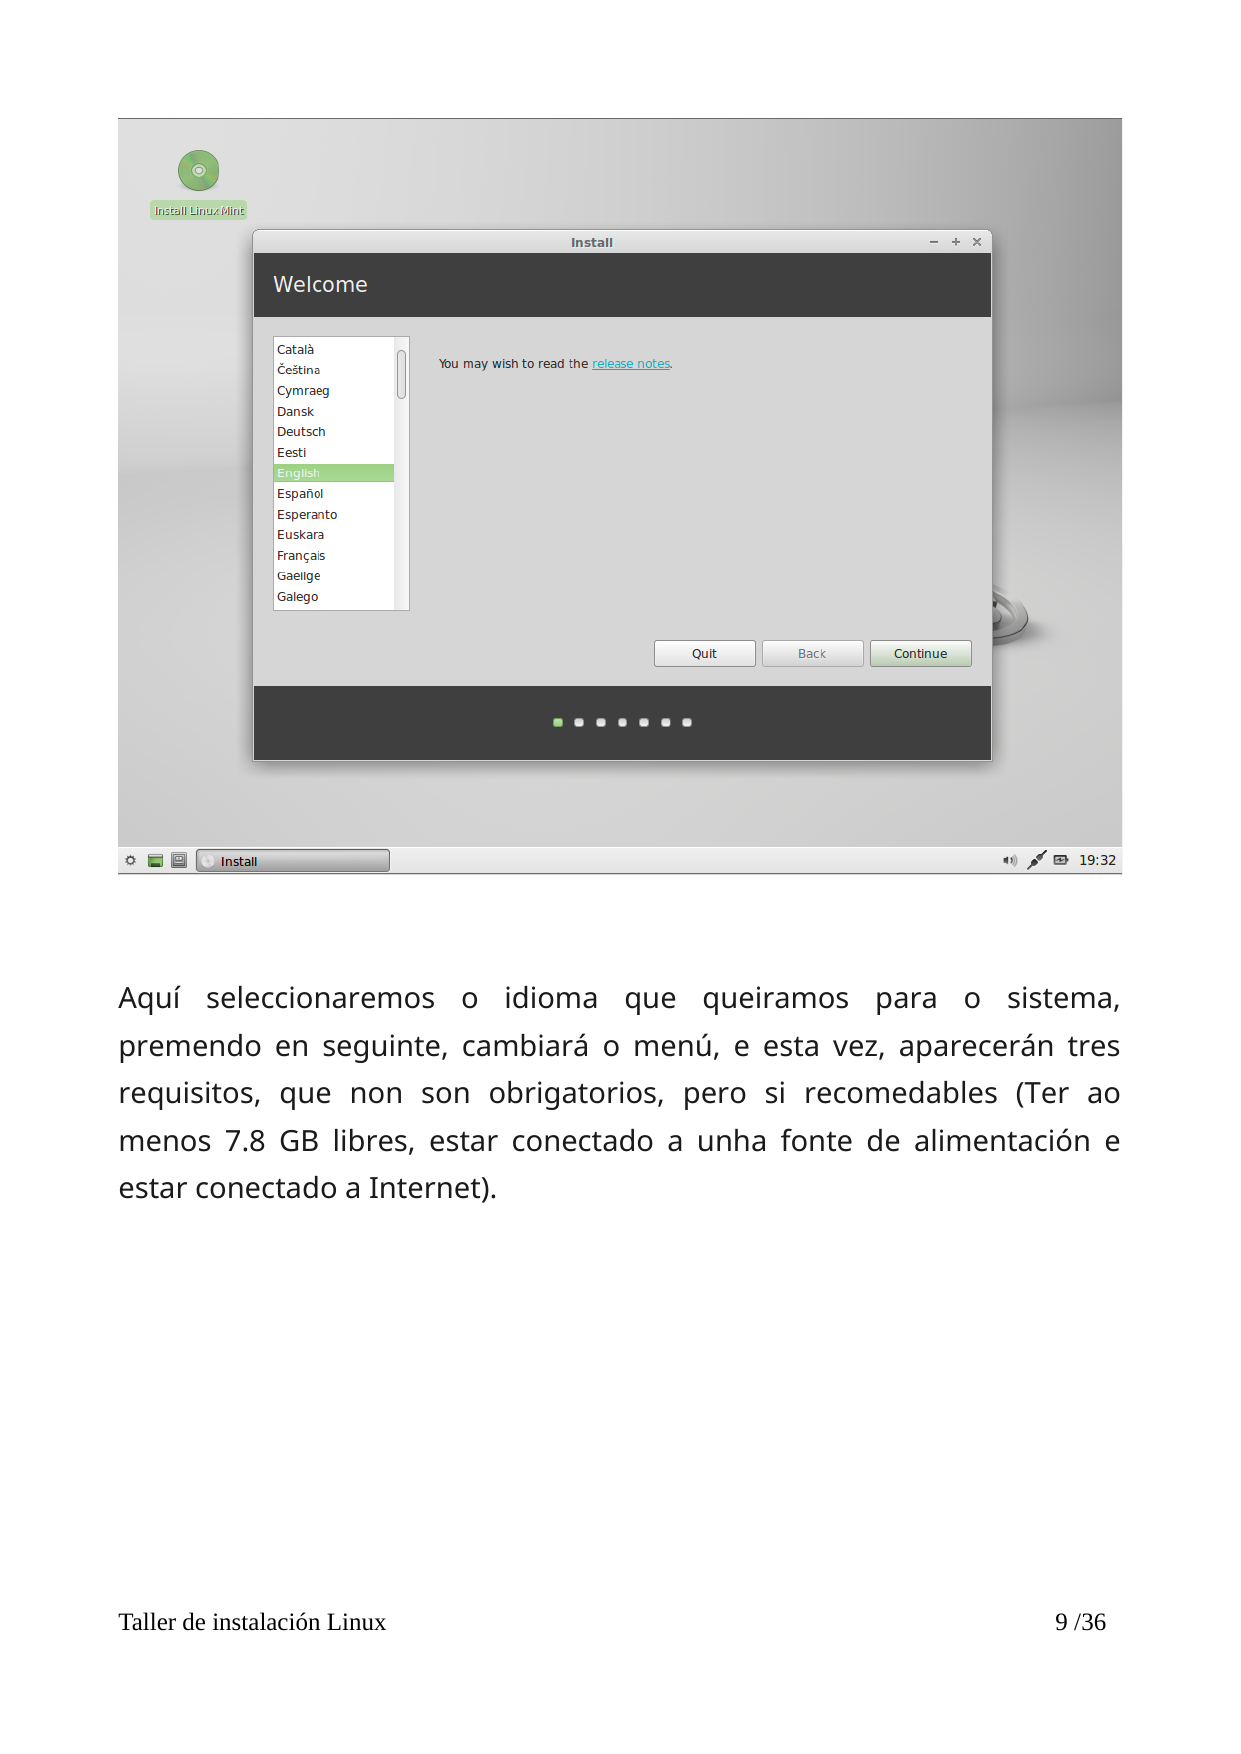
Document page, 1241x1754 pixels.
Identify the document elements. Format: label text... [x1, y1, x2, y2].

picture [118, 118, 1123, 875]
text Aquí seleccionaremos o idioma que queiramos para o sistema, premendo en seguinte, cambiará o menú, e esta vez, aparecerán tres requisitos, que non son obrigatorios, pero si recomedables (Ter ao menos 7.8 GB libres, estar conectado a unha fonte de alimentación e estar conectado a Internet). [118, 977, 1122, 1207]
